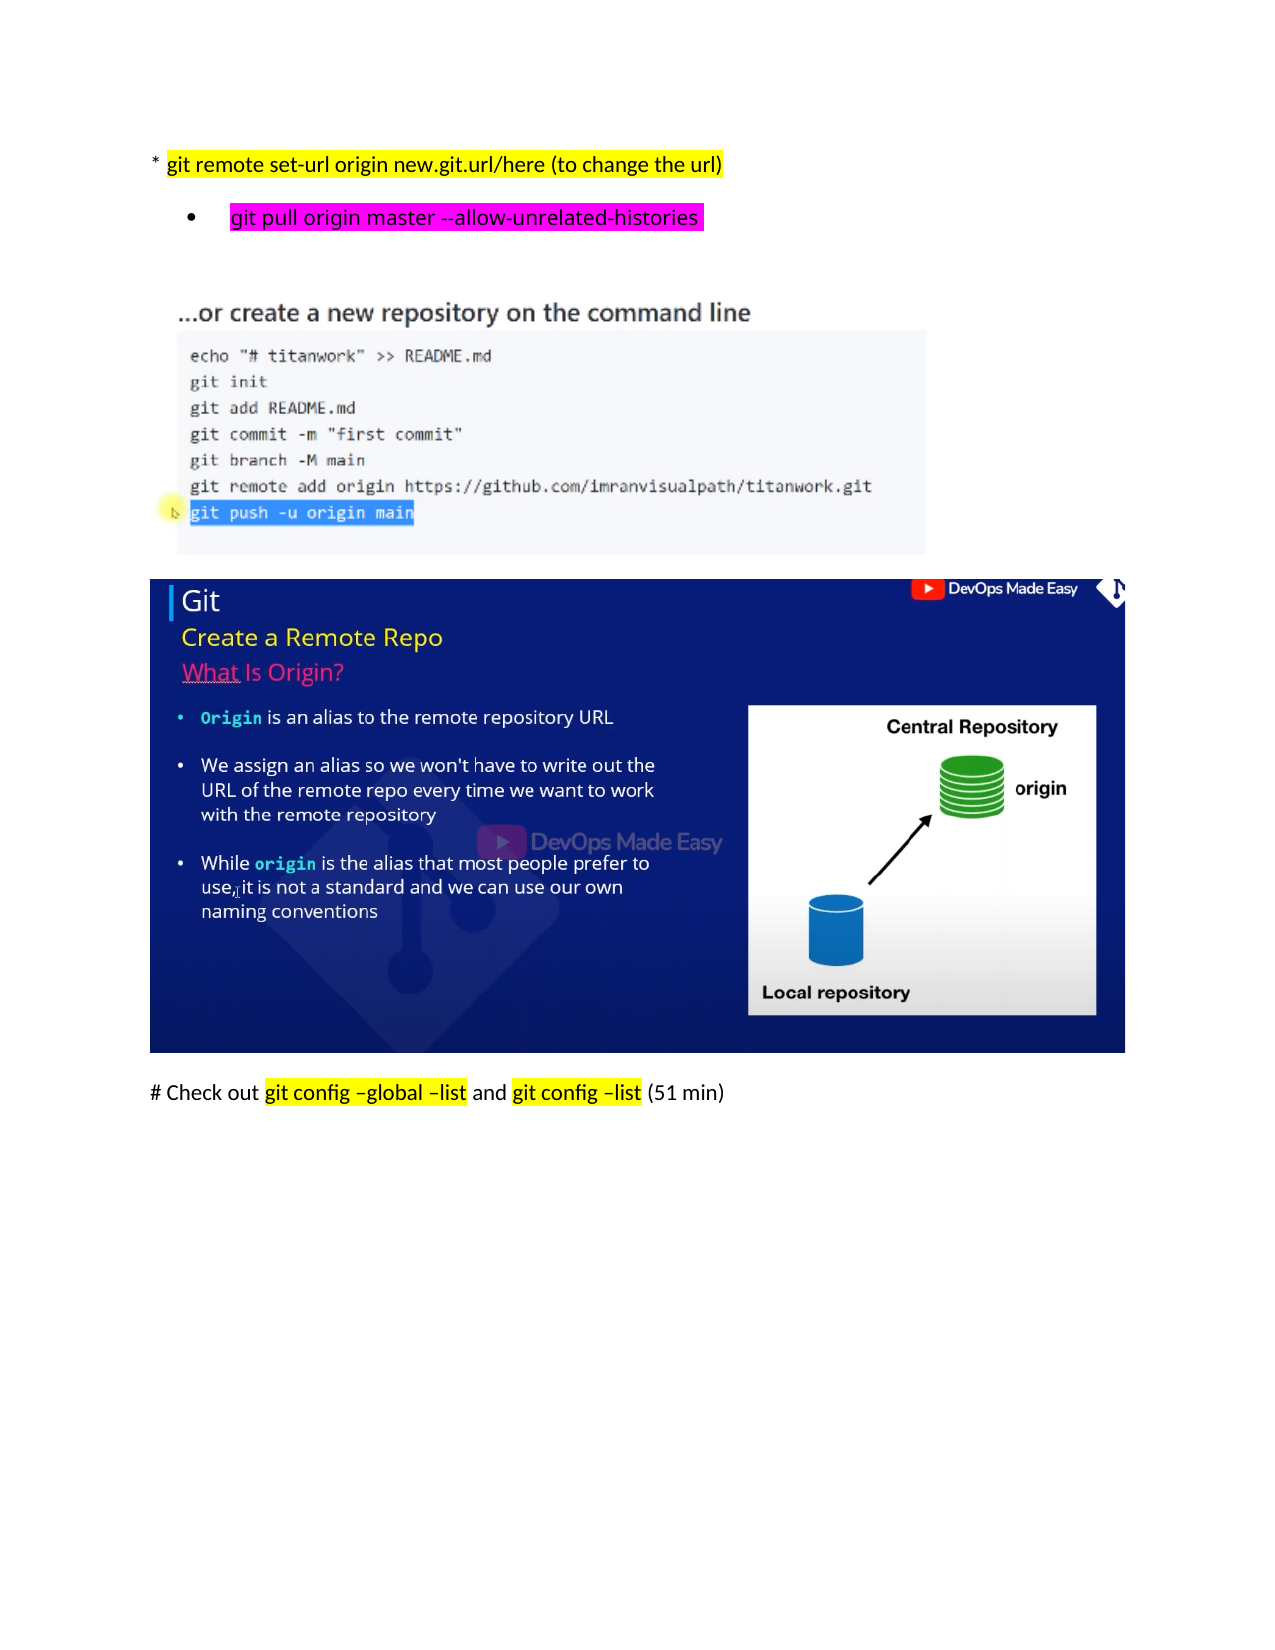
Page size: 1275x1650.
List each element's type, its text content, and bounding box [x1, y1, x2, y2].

list git pull origin master --allow-unrelated-histories [187, 203, 1125, 231]
text # Check out git config –global –list and git config –list (51 min) [150, 1078, 1125, 1106]
text * git remote set-url origin new.git.url/here (to change the url) [150, 150, 1125, 178]
